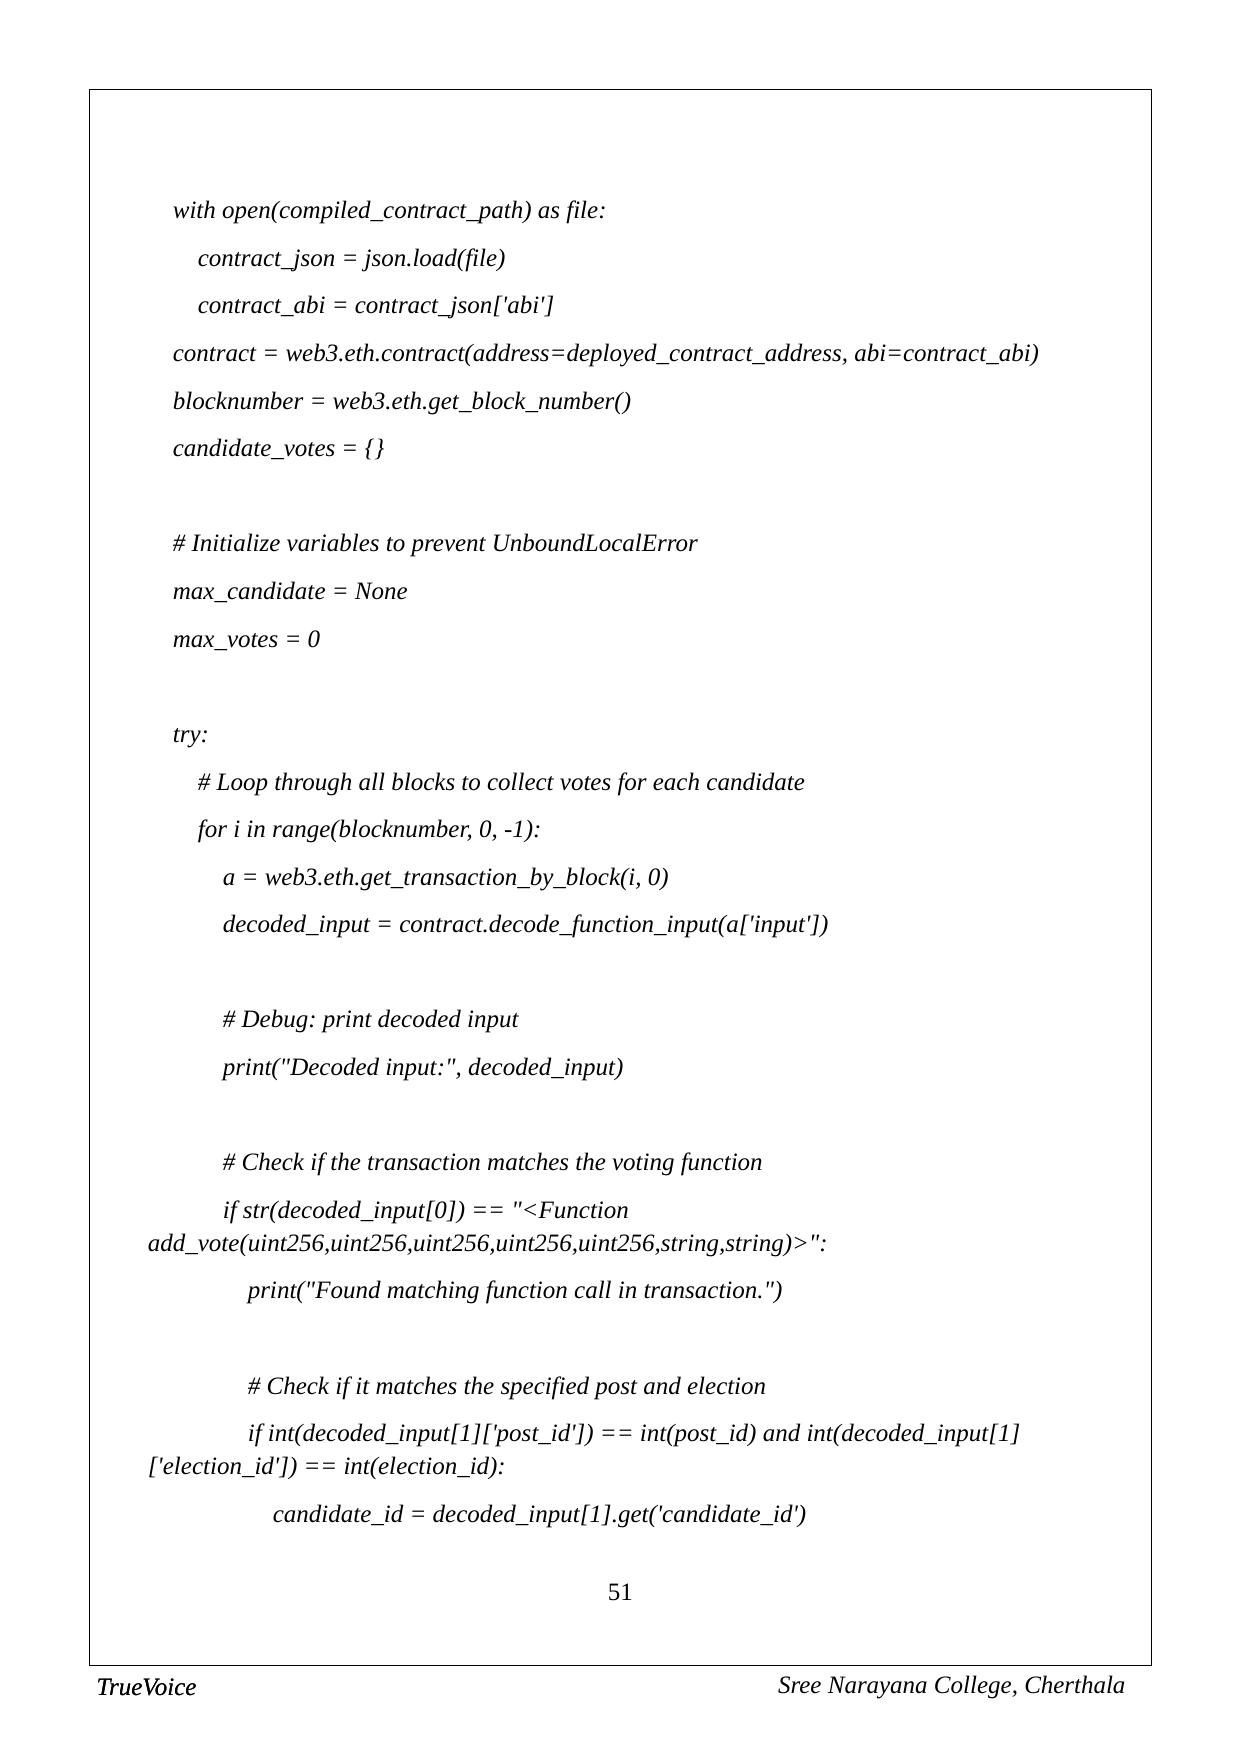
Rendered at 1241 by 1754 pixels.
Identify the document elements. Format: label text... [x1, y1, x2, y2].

text a = web3.eth.get_transaction_by_block(i, 0) [148, 862, 1092, 891]
text decoded_input = contract.decode_function_input(a['input']) [148, 909, 1092, 938]
text contract_abi = contract_json['abi'] [148, 291, 1092, 319]
text max_votes = 0 [148, 624, 1092, 652]
text contract_json = json.load(file) [148, 243, 1092, 272]
text with open(compiled_contract_path) as file: [148, 195, 1092, 224]
text print("Found matching function call in transaction.") [148, 1276, 1092, 1304]
text if str(decoded_input[0]) == "<Function add_vote(uint256,uint256,uint256,uint256,uint256,string,string)>": [148, 1195, 1092, 1257]
text # Check if it matches the specified post and election [148, 1371, 1092, 1399]
text try: [148, 719, 1092, 748]
text contract = web3.eth.contract(address=deployed_contract_address, abi=contract_abi) [148, 338, 1092, 367]
text # Check if the transaction matches the voting function [148, 1147, 1092, 1176]
text max_candidate = None [148, 576, 1092, 605]
text candidate_id = decoded_input[1].get('candidate_id') [148, 1499, 1092, 1528]
text candidate_votes = {} [148, 433, 1092, 462]
text print("Decoded input:", decoded_input) [148, 1052, 1092, 1081]
text if int(decoded_input[1]['post_id']) == int(post_id) and int(decoded_input[1]['election_id']) == int(election_id): [148, 1418, 1092, 1480]
text for i in range(blocknumber, 0, -1): [148, 814, 1092, 843]
text # Debug: print decoded input [148, 1004, 1092, 1033]
text # Loop through all blocks to collect votes for each candidate [148, 767, 1092, 795]
text blocknumber = web3.eth.get_block_number() [148, 386, 1092, 414]
text # Initialize variables to prevent UnboundLocalError [148, 528, 1092, 557]
